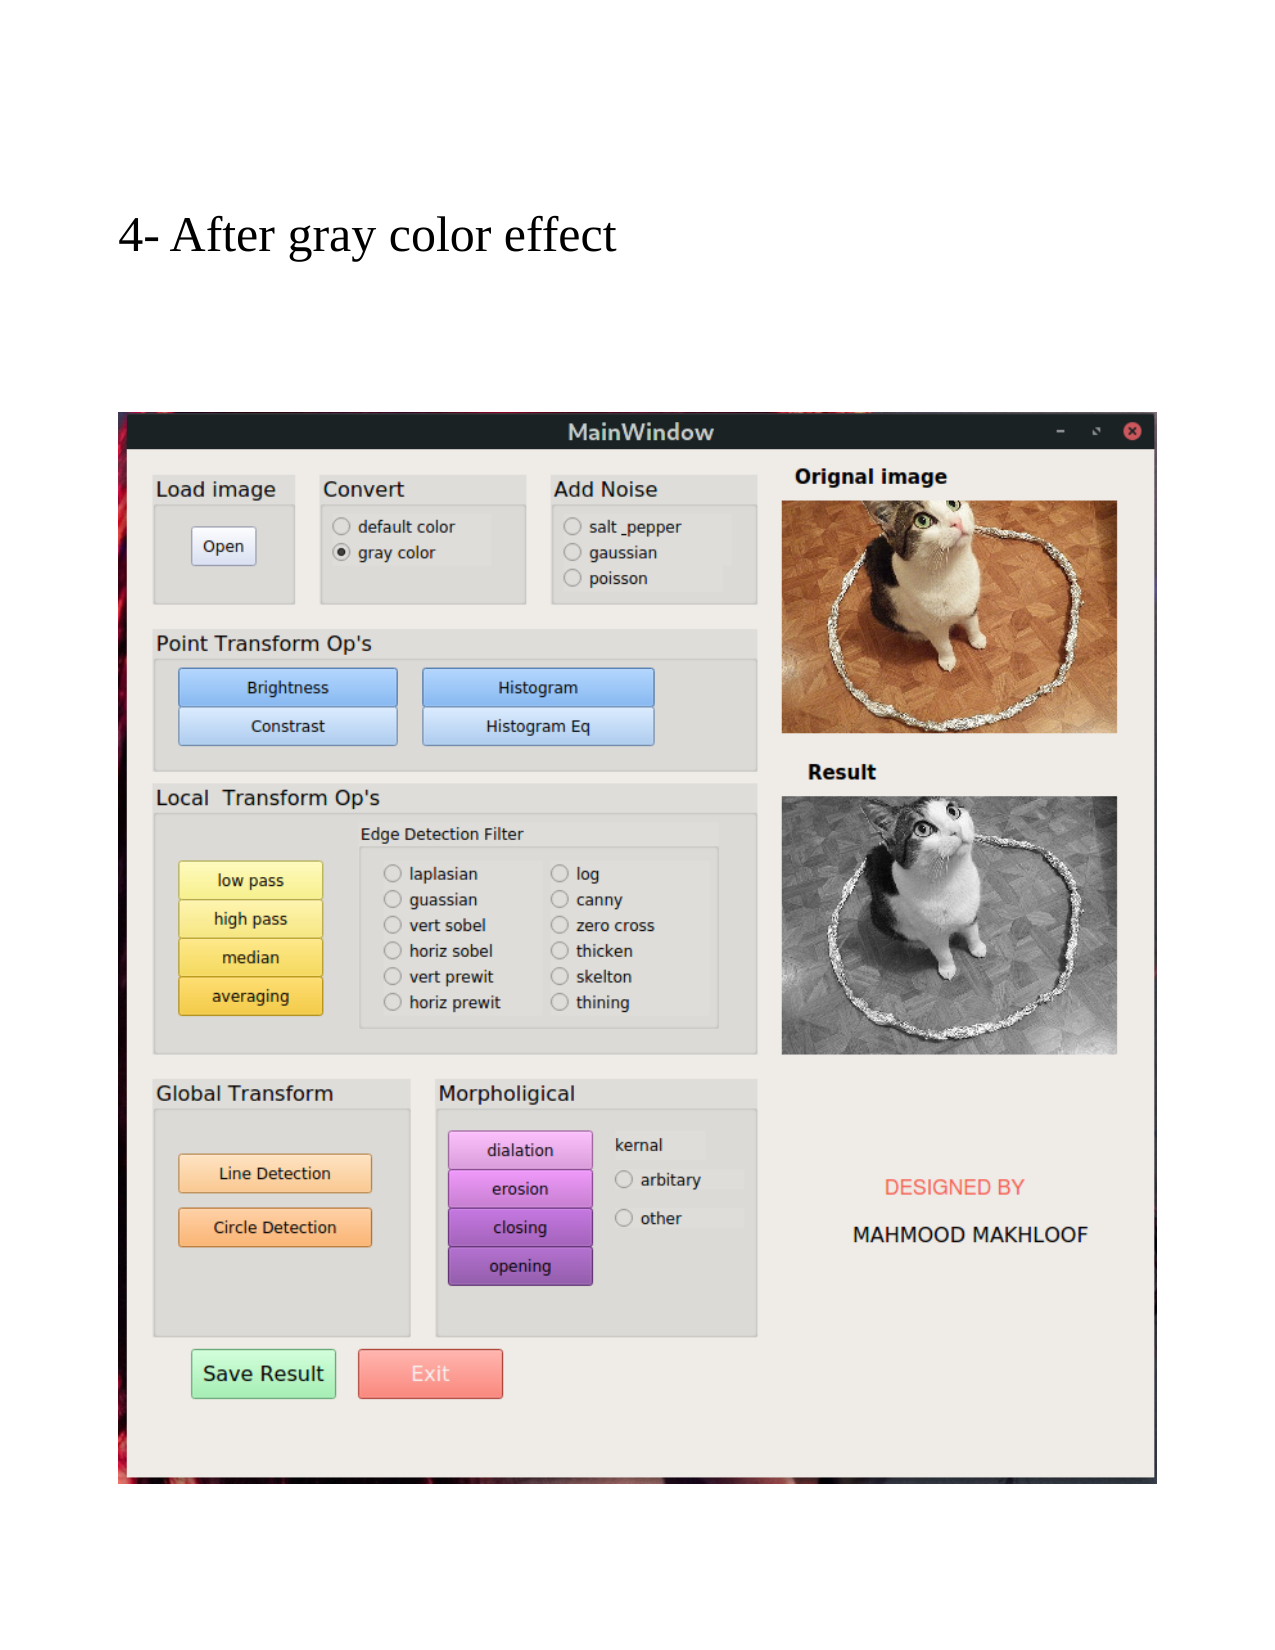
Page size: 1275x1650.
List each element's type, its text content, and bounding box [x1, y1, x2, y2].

text 4- After gray color effect [118, 204, 1157, 262]
picture [118, 412, 1157, 1484]
